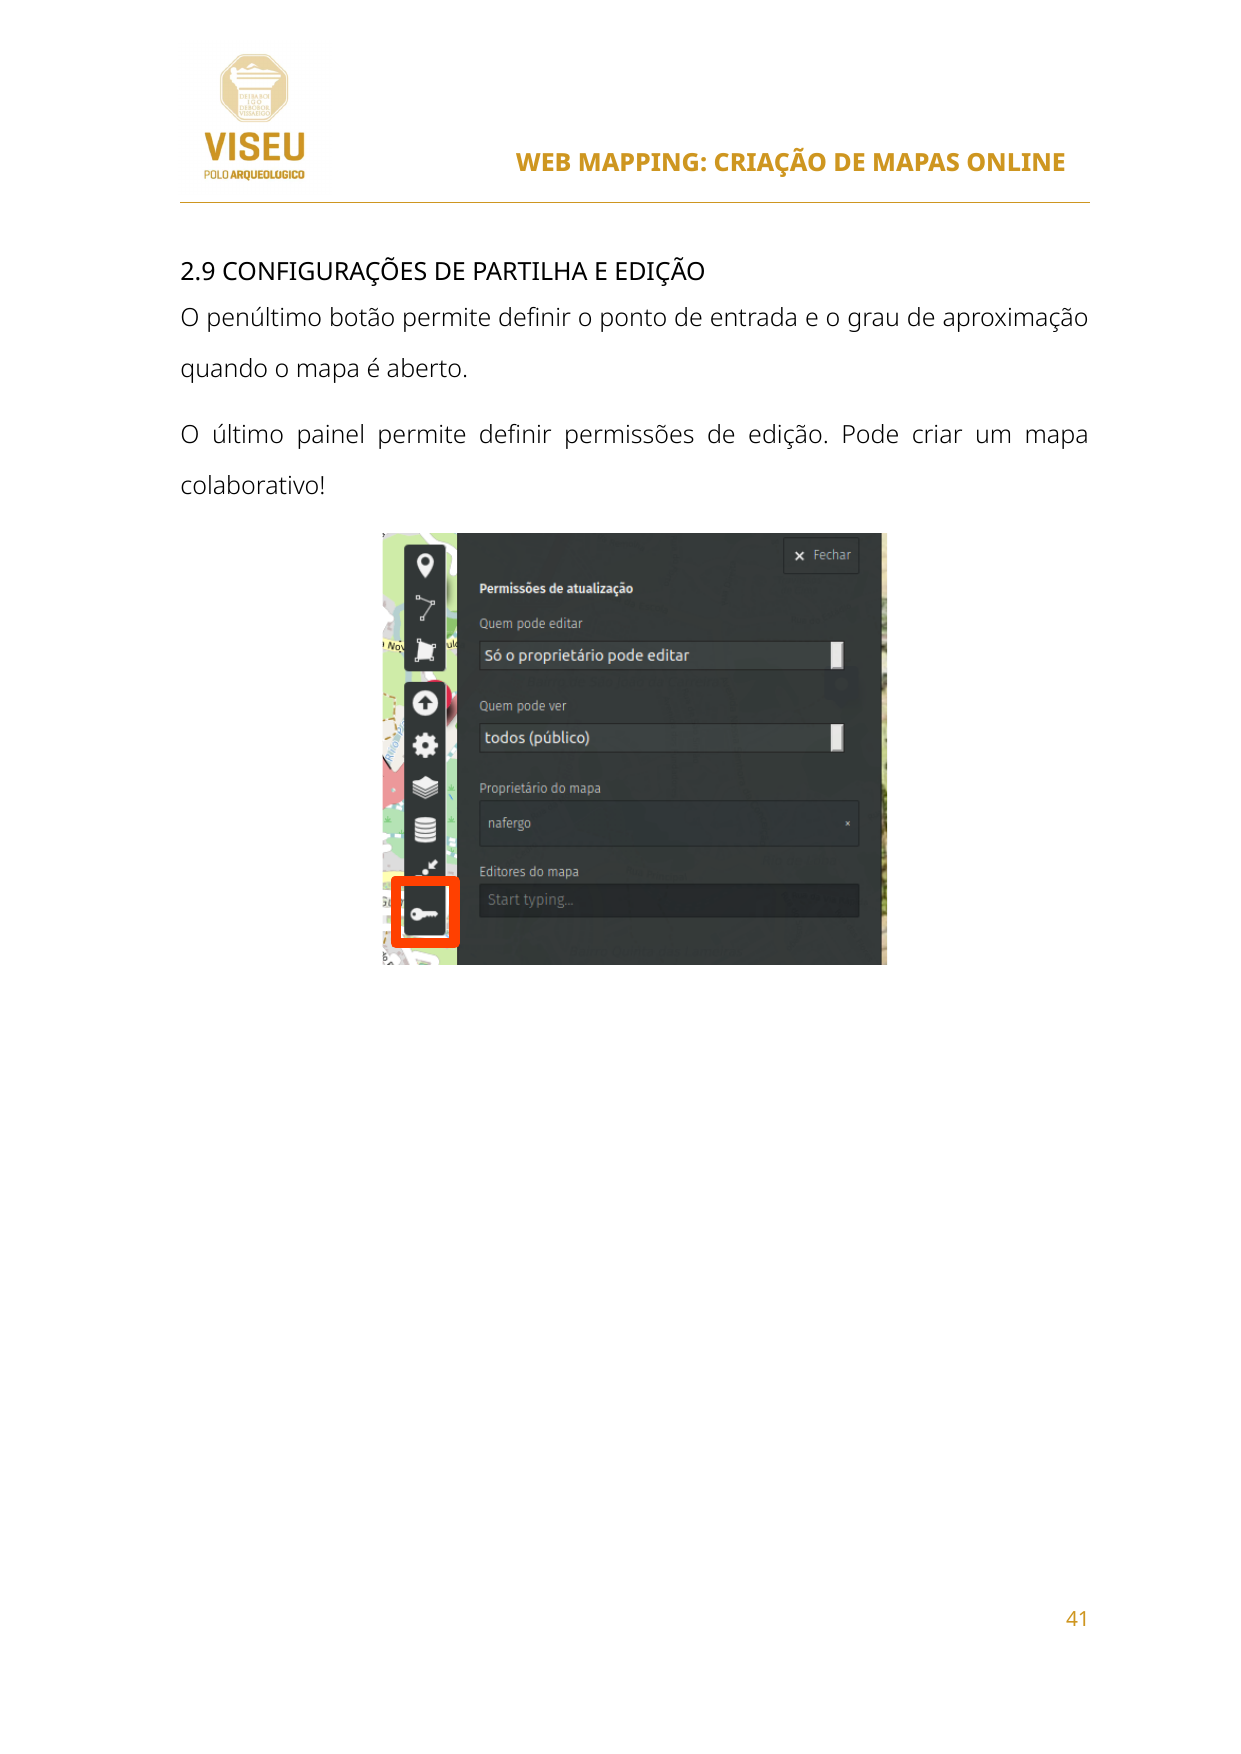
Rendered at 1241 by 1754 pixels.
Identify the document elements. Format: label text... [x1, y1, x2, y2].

text O penúltimo botão permite definir o ponto de entrada e o grau de aproximação quando o mapa é aberto. [180, 300, 1090, 385]
subtitle 2.9 Configurações de partilha e edição [180, 253, 1090, 287]
text O último painel permite definir permissões de edição. Pode criar um mapa colaborativo! [180, 416, 1090, 502]
picture [382, 533, 888, 965]
